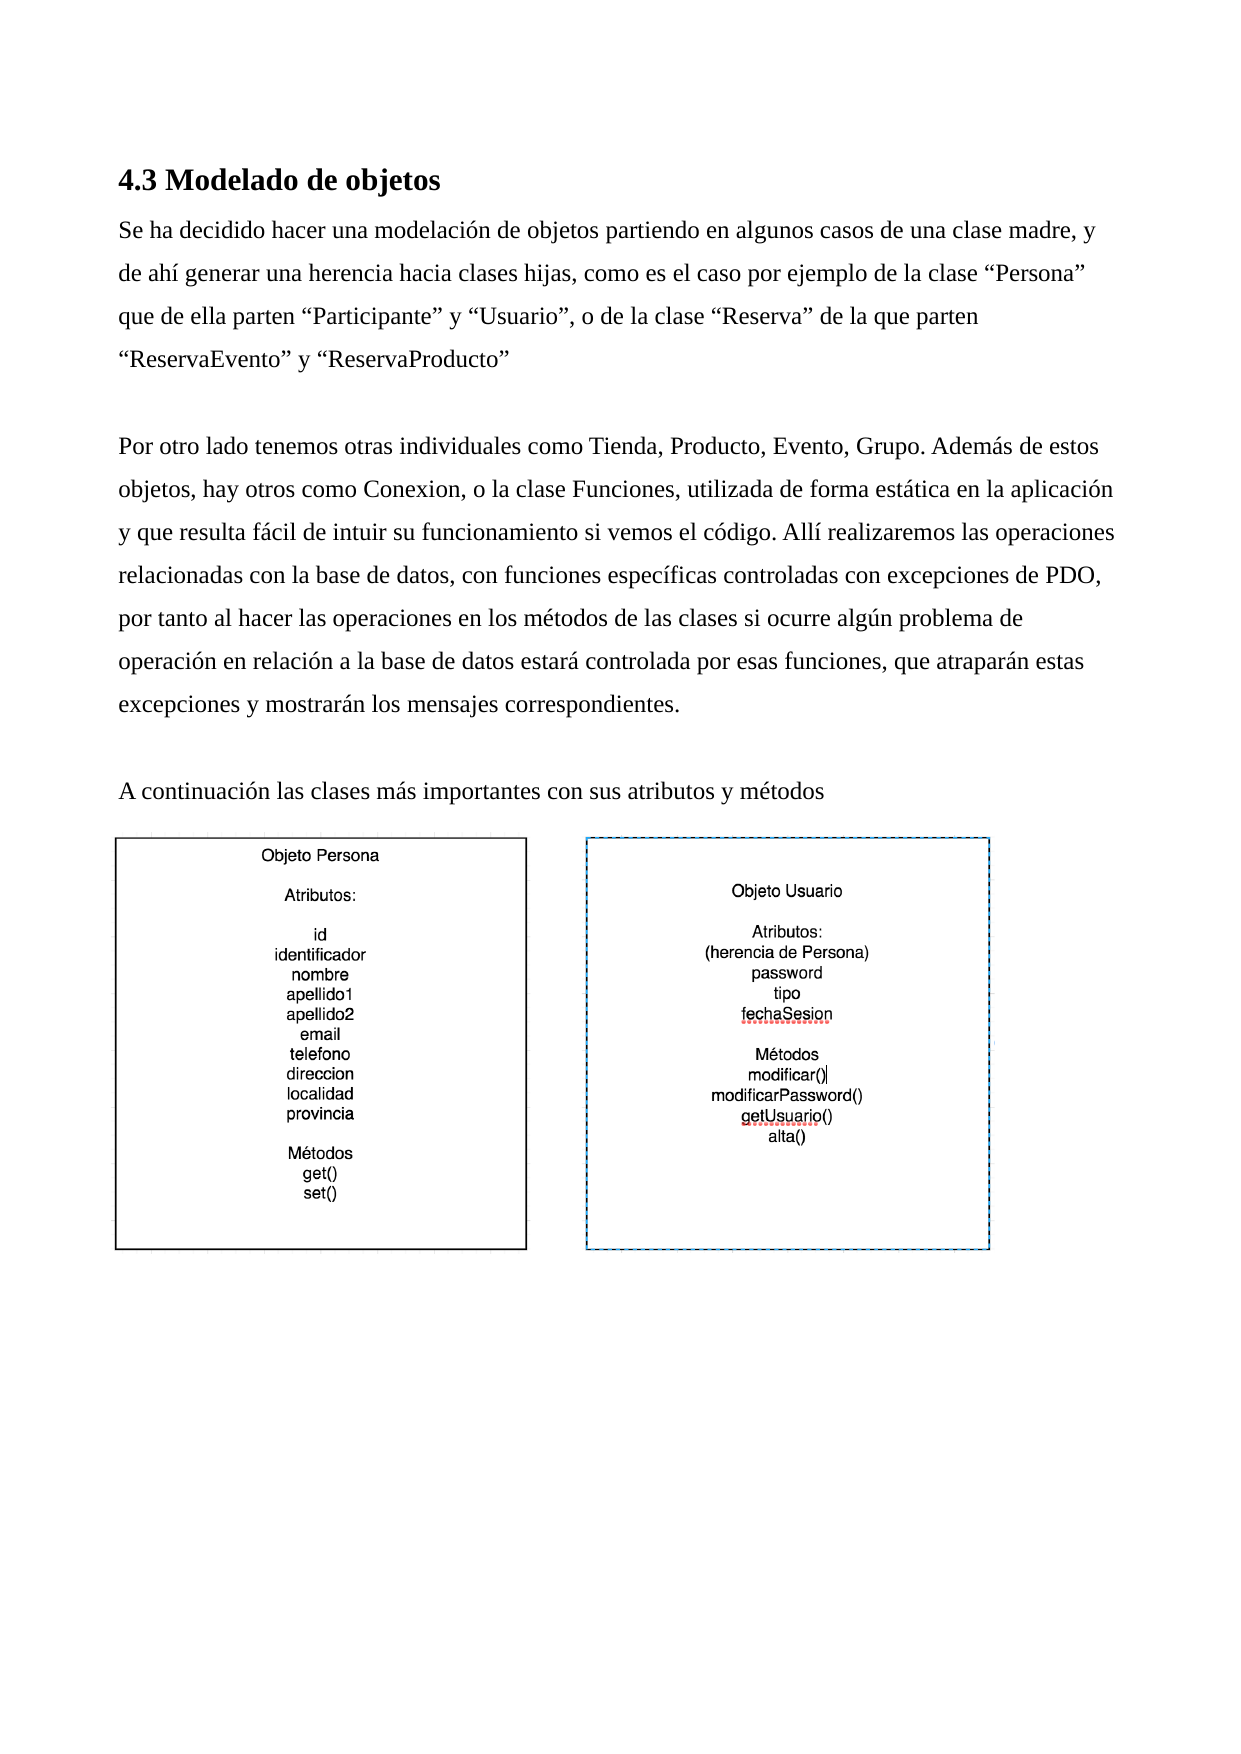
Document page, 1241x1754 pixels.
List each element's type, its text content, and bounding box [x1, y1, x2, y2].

picture [581, 835, 995, 1253]
text 4.3 Modelado de objetos [118, 161, 1122, 197]
picture [111, 832, 531, 1254]
text Se ha decidido hacer una modelación de objetos partiendo en algunos casos de una clase madre, y de ahí generar una herencia hacia clases hijas, como es el caso por ejemplo de la clase “Persona” que de ella parten “Participante” y “Usuario”, o de la clase “Reserva” de la que parten “ReservaEvento” y “ReservaProducto” [118, 215, 1122, 373]
text Por otro lado tenemos otras individuales como Tienda, Producto, Evento, Grupo. Además de estos objetos, hay otros como Conexion, o la clase Funciones, utilizada de forma estática en la aplicación y que resulta fácil de intuir su funcionamiento si vemos el código. Allí realizaremos las operaciones relacionadas con la base de datos, con funciones específicas controladas con excepciones de PDO, por tanto al hacer las operaciones en los métodos de las clases si ocurre algún problema de operación en relación a la base de datos estará controlada por esas funciones, que atraparán estas excepciones y mostrarán los mensajes correspondientes. [118, 431, 1122, 718]
text A continuación las clases más importantes con sus atributos y métodos [118, 776, 1122, 804]
